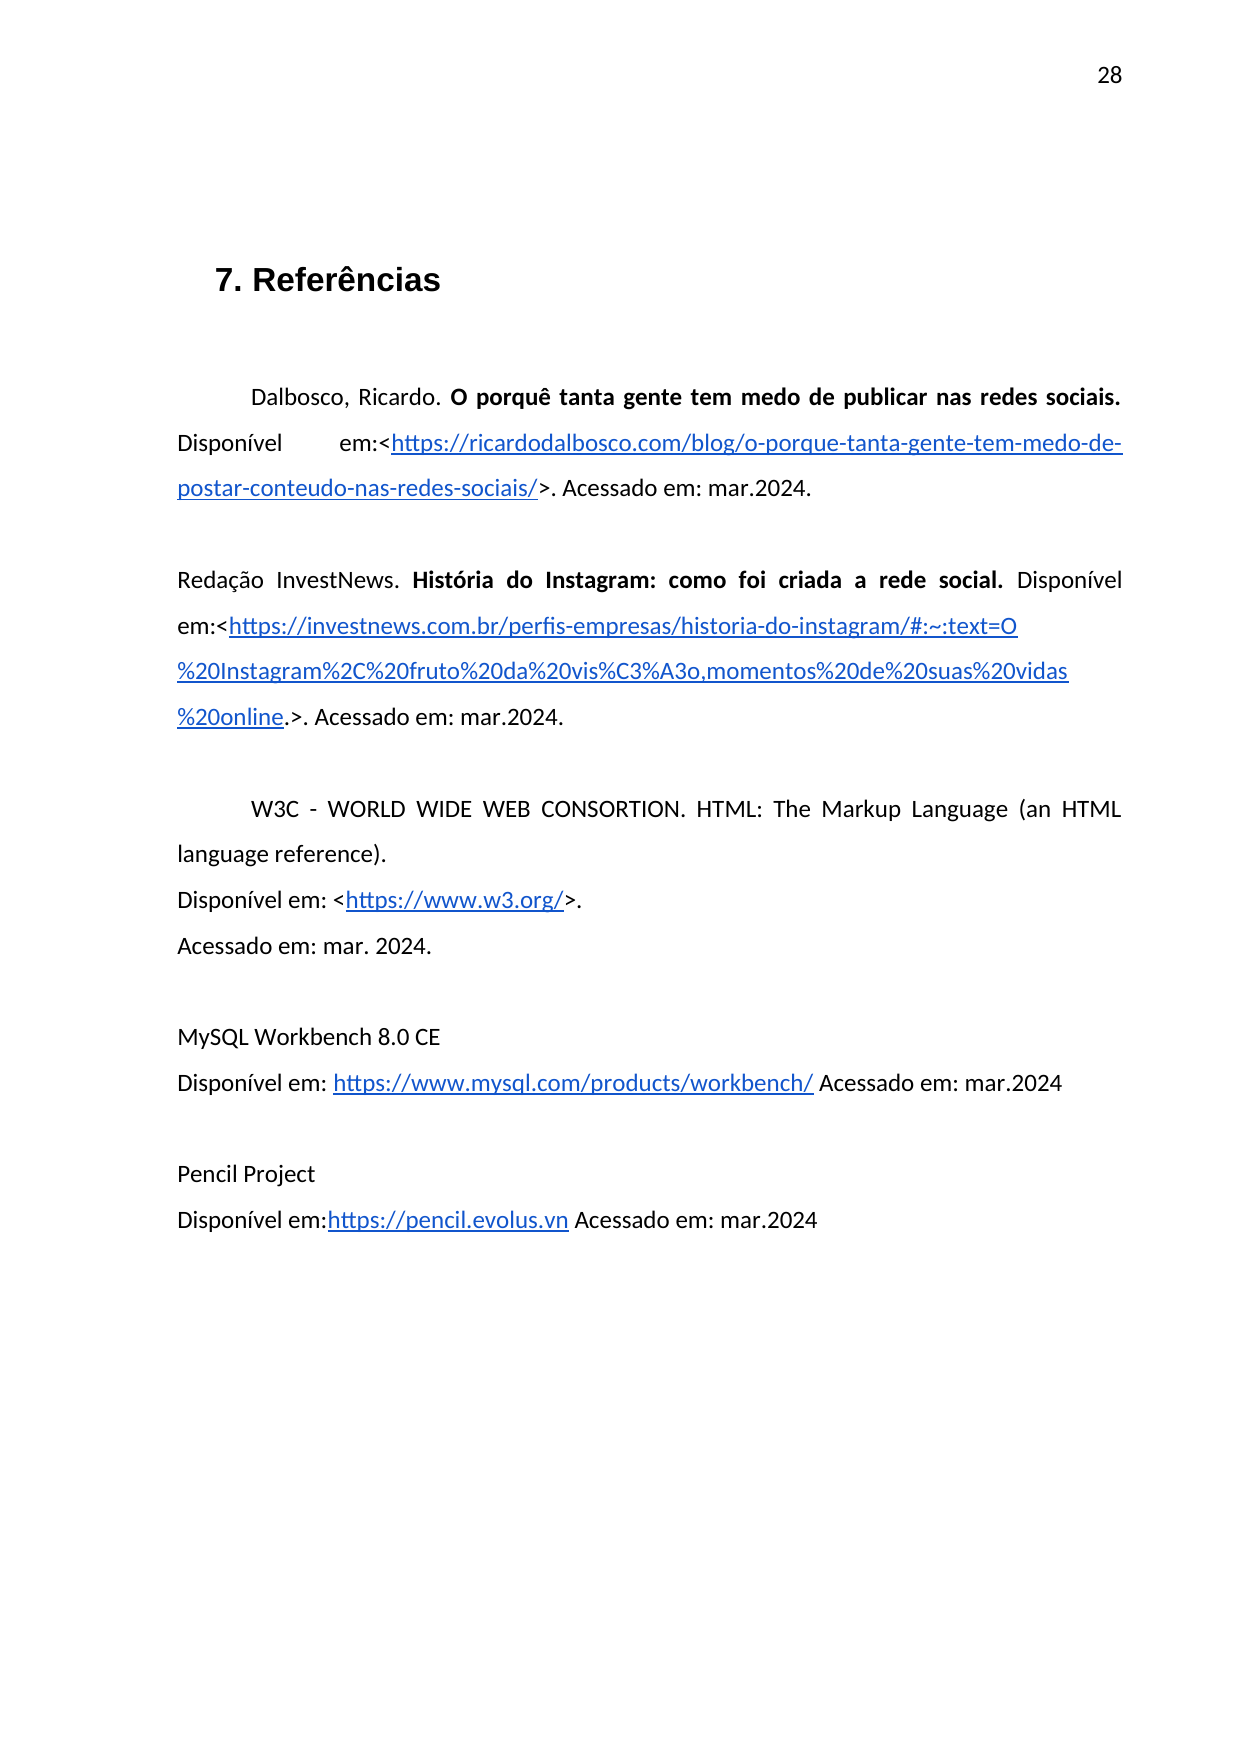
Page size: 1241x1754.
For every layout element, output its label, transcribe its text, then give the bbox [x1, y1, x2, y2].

text MySQL Workbench 8.0 CE [177, 1021, 1122, 1052]
text Dalbosco, Ricardo. O porquê tanta gente tem medo de publicar nas redes sociais. Disponível em:<https://ricardodalbosco.com/blog/o-porque-tanta-gente-tem-medo-de-postar-conteudo-nas-redes-sociais/>. Acessado em: mar.2024. [177, 381, 1122, 503]
text Redação InvestNews. História do Instagram: como foi criada a rede social. Disponível em:<https://investnews.com.br/perfis-empresas/historia-do-instagram/#:~:text=O%20Instagram%2C%20fruto%20da%20vis%C3%A3o,momentos%20de%20suas%20vidas%20online.>. Acessado em: mar.2024. [177, 564, 1122, 732]
subtitle Referências [214, 260, 1122, 298]
text W3C - WORLD WIDE WEB CONSORTION. HTML: The Markup Language (an HTML language reference). [177, 793, 1122, 869]
text Disponível em:https://pencil.evolus.vn Acessado em: mar.2024 [177, 1204, 1122, 1235]
text Acessado em: mar. 2024. [177, 930, 1122, 960]
text Pencil Project [177, 1158, 1122, 1189]
text Disponível em: https://www.mysql.com/products/workbench/ Acessado em: mar.2024 [177, 1067, 1122, 1098]
text Disponível em: <https://www.w3.org/>. [177, 884, 1122, 915]
